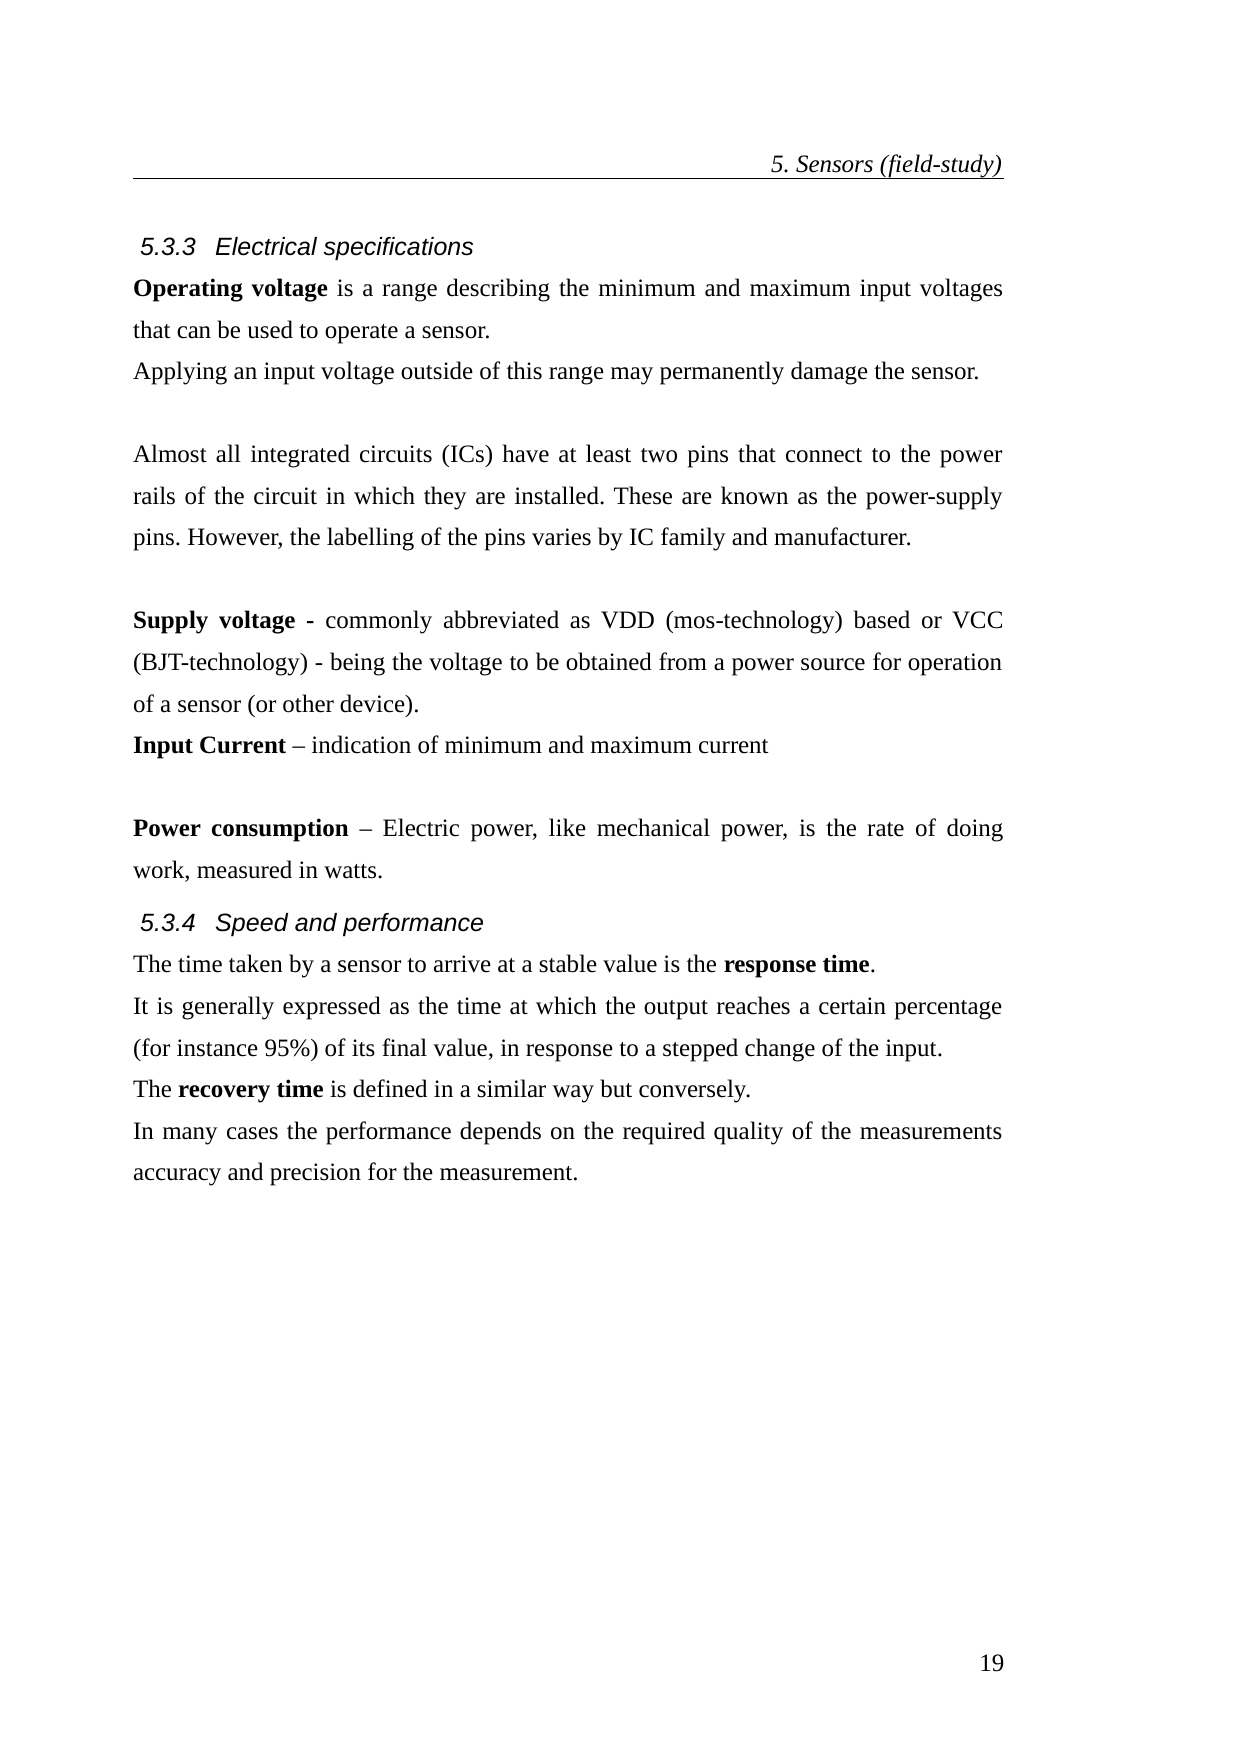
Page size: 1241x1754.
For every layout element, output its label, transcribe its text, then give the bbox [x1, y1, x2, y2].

text Operating voltage is a range describing the minimum and maximum input voltages that can be used to operate a sensor. [133, 274, 1004, 343]
text The time taken by a sensor to arrive at a stable value is the response time. [133, 951, 1004, 978]
text Power consumption – Electric power, like mechanical power, is the rate of doing work, measured in watts. [133, 814, 1004, 884]
subtitle Speed and performance [140, 909, 1004, 937]
text It is generally expressed as the time at which the output reaches a certain percentage (for instance 95%) of its final value, in response to a stepped change of the input. [133, 992, 1004, 1061]
text In many cases the performance depends on the required quality of the measurements accuracy and precision for the measurement. [133, 1117, 1004, 1186]
text Supply voltage - commonly abbreviated as VDD (mos-technology) based or VCC (BJT-technology) - being the voltage to be obtained from a power source for operation of a sensor (or other device). [133, 607, 1004, 717]
text Almost all integrated circuits (ICs) have at least two pins that connect to the power rails of the circuit in which they are installed. These are known as the power-supply pins. However, the labelling of the pins varies by IC family and manufacturer. [133, 440, 1004, 551]
text The recovery time is defined in a similar way but conversely. [133, 1075, 1004, 1103]
subtitle Electrical specifications [140, 232, 1004, 260]
text Input Current – indication of minimum and maximum current [133, 731, 1004, 759]
text Applying an input voltage outside of this range may permanently damage the sensor. [133, 357, 1004, 385]
